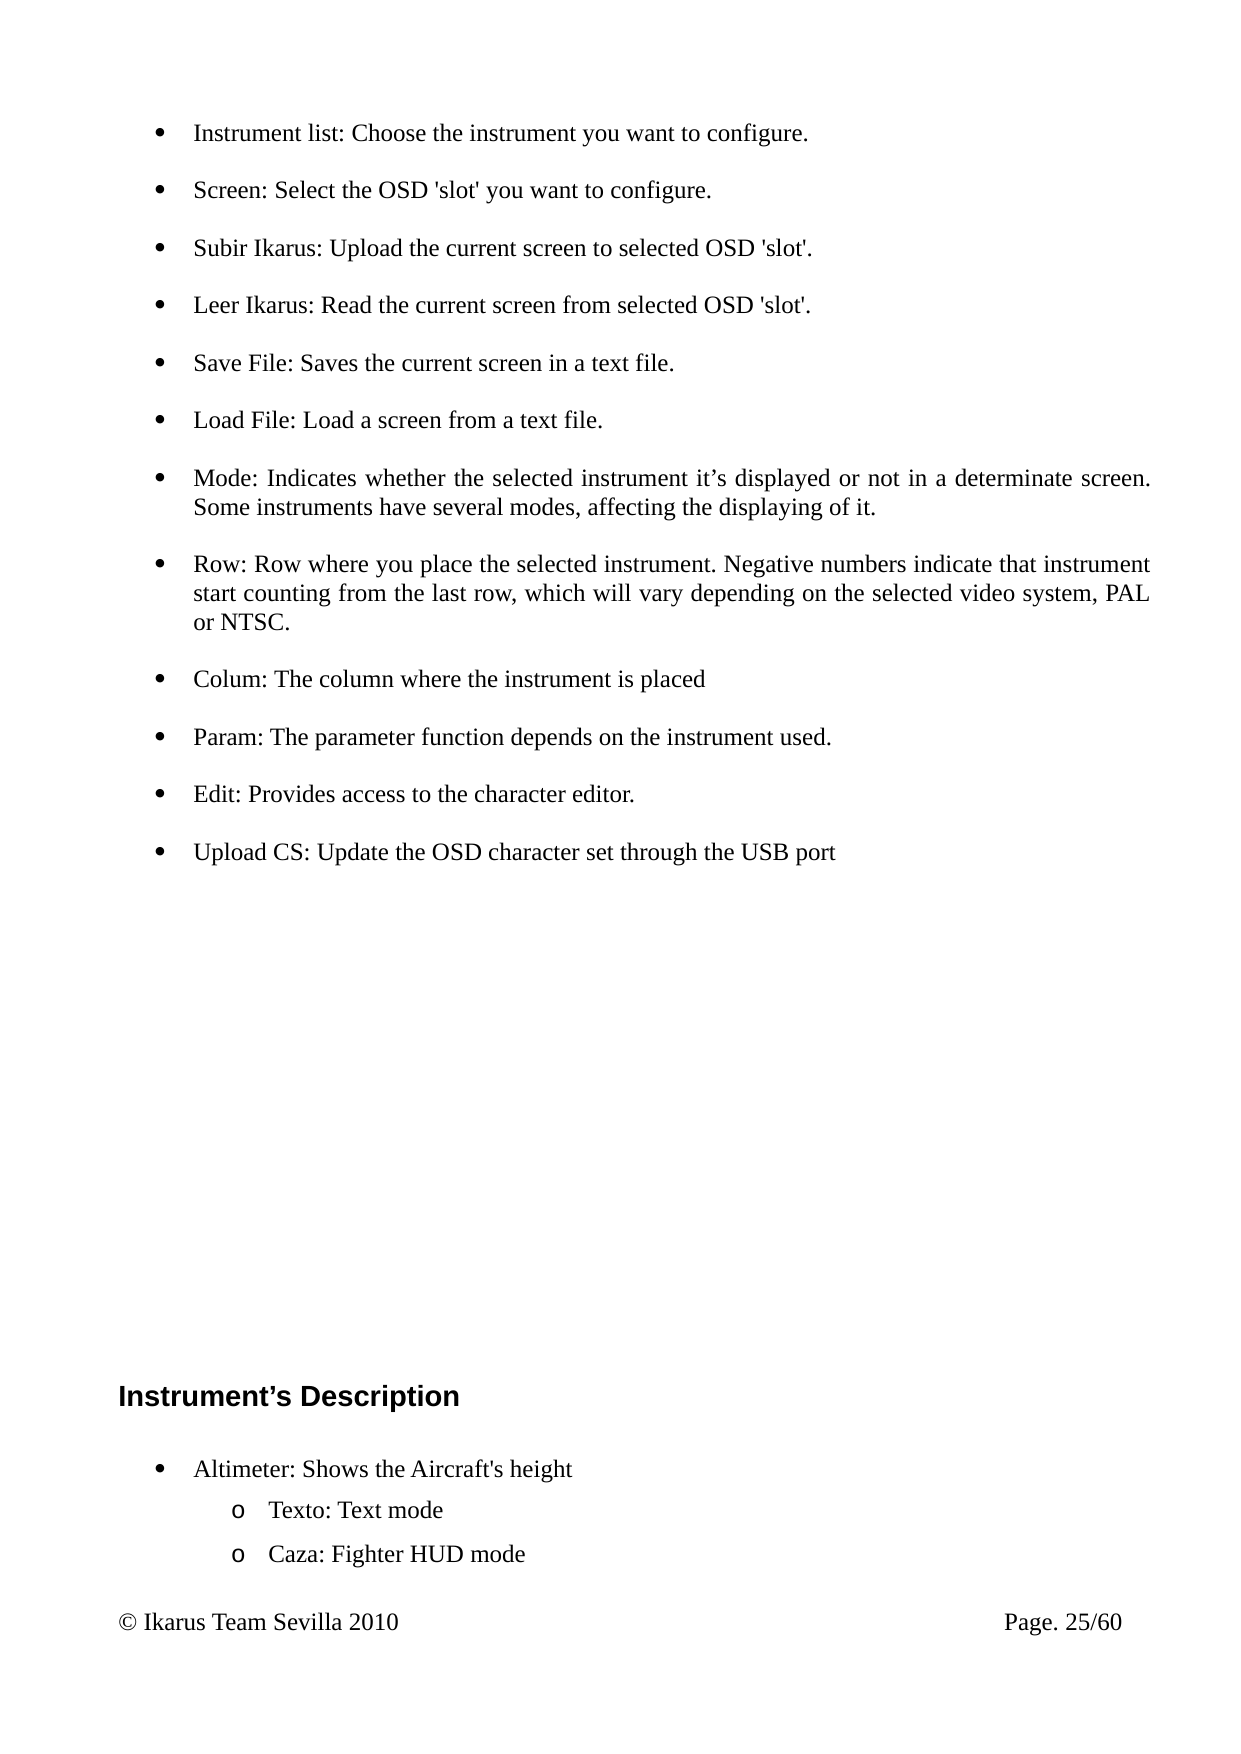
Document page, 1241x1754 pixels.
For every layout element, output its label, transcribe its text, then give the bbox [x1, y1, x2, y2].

subtitle Instrument’s Description [118, 1379, 1152, 1413]
list Edit: Provides access to the character editor. [156, 779, 1152, 808]
list Param: The parameter function depends on the instrument used. [156, 722, 1152, 751]
list Instrument list: Choose the instrument you want to configure. [156, 118, 1152, 147]
list Altimeter: Shows the Aircraft's height [156, 1454, 1152, 1483]
list Texto: Text mode [231, 1495, 1152, 1526]
list Leer Ikarus: Read the current screen from selected OSD 'slot'. [156, 291, 1152, 319]
list Mode: Indicates whether the selected instrument it’s displayed or not in a determinate screen. Some instruments have several modes, affecting the displaying of it. [156, 463, 1152, 521]
list Caza: Fighter HUD mode [231, 1539, 1152, 1569]
list Colum: The column where the instrument is placed [156, 664, 1152, 693]
list Load File: Load a screen from a text file. [156, 406, 1152, 434]
list Save File: Saves the current screen in a text file. [156, 348, 1152, 377]
list Screen: Select the OSD 'slot' you want to configure. [156, 176, 1152, 204]
list Subir Ikarus: Upload the current screen to selected OSD 'slot'. [156, 233, 1152, 262]
list Row: Row where you place the selected instrument. Negative numbers indicate that instrument start counting from the last row, which will vary depending on the selected video system, PAL or NTSC. [156, 549, 1152, 636]
list Upload CS: Update the OSD character set through the USB port [156, 837, 1152, 866]
